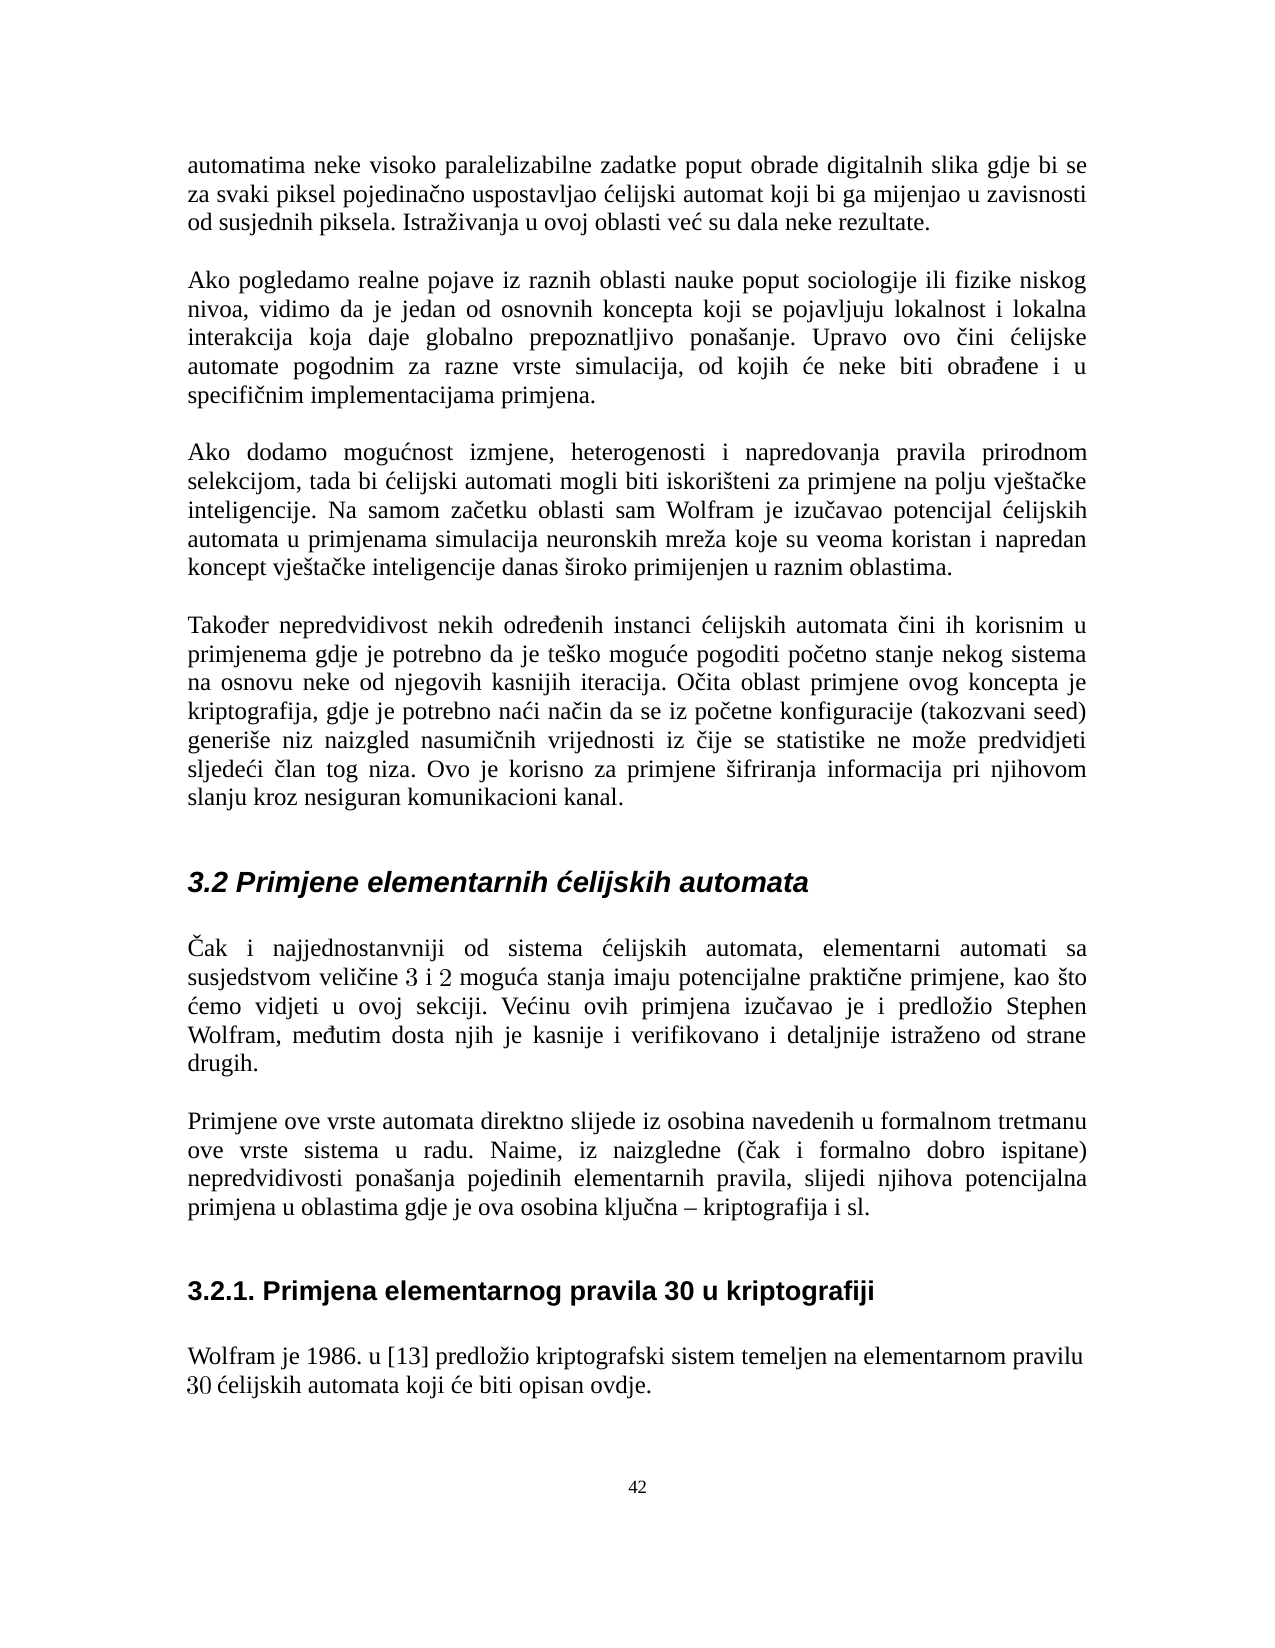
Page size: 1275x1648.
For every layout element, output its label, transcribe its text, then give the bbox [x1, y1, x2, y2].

picture [187, 1376, 211, 1394]
text Čak i najjednostanvniji od sistema ćelijskih automata, elementarni automati sa susjedstvom veličine i moguća stanja imaju potencijalne praktične primjene, kao što ćemo vidjeti u ovoj sekciji. Većinu ovih primjena izučavao je i predložio Stephen Wolfram, međutim dosta njih je kasnije i verifikovano i detaljnije istraženo od strane drugih. [187, 933, 1088, 1077]
text Primjene ove vrste automata direktno slijede iz osobina navedenih u formalnom tretmanu ove vrste sistema u radu. Naime, iz naizgledne (čak i formalno dobro ispitane) nepredvidivosti ponašanja pojedinih elementarnih pravila, slijedi njihova potencijalna primjena u oblastima gdje je ova osobina ključna – kriptografija i sl. [187, 1106, 1088, 1221]
subtitle 3.2 Primjene elementarnih ćelijskih automata [187, 865, 1088, 898]
text Ako dodamo mogućnost izmjene, heterogenosti i napredovanja pravila prirodnom selekcijom, tada bi ćelijski automati mogli biti iskorišteni za primjene na polju vještačke inteligencije. Na samom začetku oblasti sam Wolfram je izučavao potencijal ćelijskih automata u primjenama simulacija neuronskih mreža koje su veoma koristan i napredan koncept vještačke inteligencije danas široko primijenjen u raznim oblastima. [187, 437, 1088, 581]
picture [406, 968, 417, 986]
text automatima neke visoko paralelizabilne zadatke poput obrade digitalnih slika gdje bi se za svaki piksel pojedinačno uspostavljao ćelijski automat koji bi ga mijenjao u zavisnosti od susjednih piksela. Istraživanja u ovoj oblasti već su dala neke rezultate. [187, 150, 1088, 236]
subtitle 3.2.1. Primjena elementarnog pravila 30 u kriptografiji [187, 1275, 1088, 1306]
text Ako pogledamo realne pojave iz raznih oblasti nauke poput sociologije ili fizike niskog nivoa, vidimo da je jedan od osnovnih koncepta koji se pojavljuju lokalnost i lokalna interakcija koja daje globalno prepoznatljivo ponašanje. Upravo ovo čini ćelijske automate pogodnim za razne vrste simulacija, od kojih će neke biti obrađene i u specifičnim implementacijama primjena. [187, 265, 1088, 409]
picture [440, 969, 451, 986]
text Wolfram je 1986. u [13] predložio kriptografski sistem temeljen na elementarnom pravilu ćelijskih automata koji će biti opisan ovdje. [187, 1341, 1088, 1398]
text Također nepredvidivost nekih određenih instanci ćelijskih automata čini ih korisnim u primjenema gdje je potrebno da je teško moguće pogoditi početno stanje nekog sistema na osnovu neke od njegovih kasnijih iteracija. Očita oblast primjene ovog koncepta je kriptografija, gdje je potrebno naći način da se iz početne konfiguracije (takozvani seed) generiše niz naizgled nasumičnih vrijednosti iz čije se statistike ne može predvidjeti sljedeći član tog niza. Ovo je korisno za primjene šifriranja informacija pri njihovom slanju kroz nesiguran komunikacioni kanal. [187, 610, 1088, 811]
